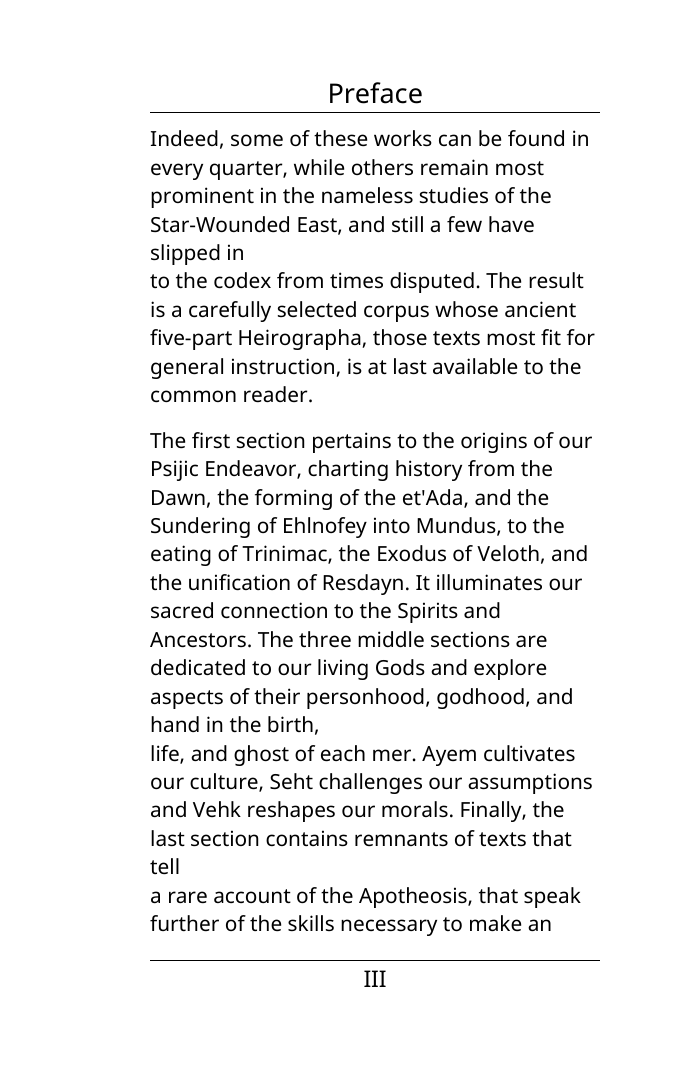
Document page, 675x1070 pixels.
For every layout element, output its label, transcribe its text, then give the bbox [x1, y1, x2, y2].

text life, and ghost of each mer. Ayem cultivates [150, 739, 600, 767]
text a rare account of the Apotheosis, that speak further of the skills necessary to make an [150, 881, 600, 938]
text our culture, Seht challenges our assumptions and Vehk reshapes our morals. Finally, the last section contains remnants of texts that tell [150, 767, 600, 881]
text The first section pertains to the origins of our Psijic Endeavor, charting history from the Dawn, the forming of the et'Ada, and the Sundering of Ehlnofey into Mundus, to the eating of Trinimac, the Exodus of Veloth, and the unification of Resdayn. It illuminates our sacred connection to the Spirits and Ancestors. The three middle sections are dedicated to our living Gods and explore aspects of their personhood, godhood, and hand in the birth, [150, 426, 600, 739]
text Indeed, some of these works can be found in every quarter, while others remain most prominent in the nameless studies of the Star-Wounded East, and still a few have slipped in to the codex from times disputed. The result is a carefully selected corpus whose ancient five-part Heirographa, those texts most fit for general instruction, is at last available to the common reader. [150, 124, 600, 409]
